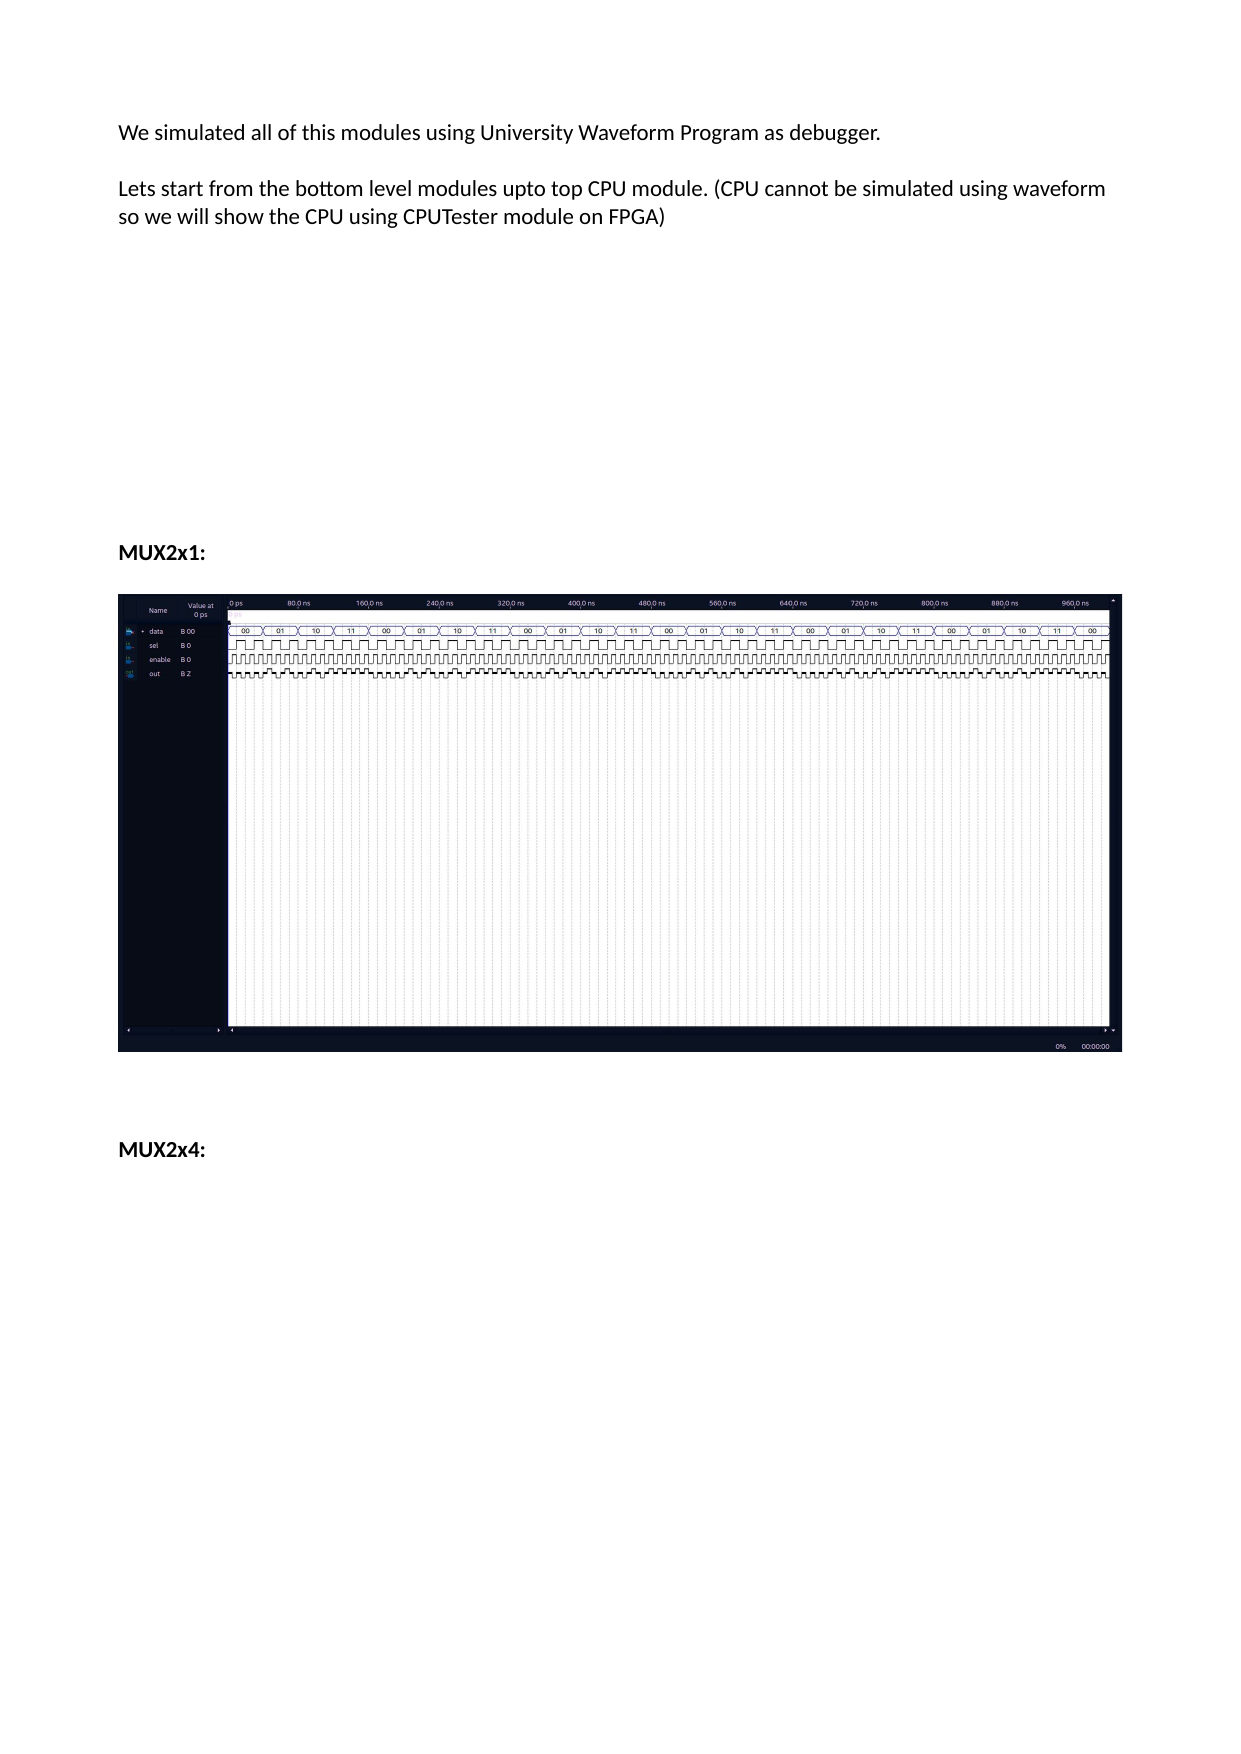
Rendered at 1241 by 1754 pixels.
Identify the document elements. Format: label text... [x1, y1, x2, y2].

picture [118, 594, 1123, 1052]
text MUX2x1: [118, 538, 1122, 566]
text Lets start from the bottom level modules upto top CPU module. (CPU cannot be simulated using waveform so we will show the CPU using CPUTester module on FPGA) [118, 174, 1122, 230]
text We simulated all of this modules using University Waveform Program as debugger. [118, 118, 1122, 146]
text MUX2x4: [118, 1136, 1122, 1163]
